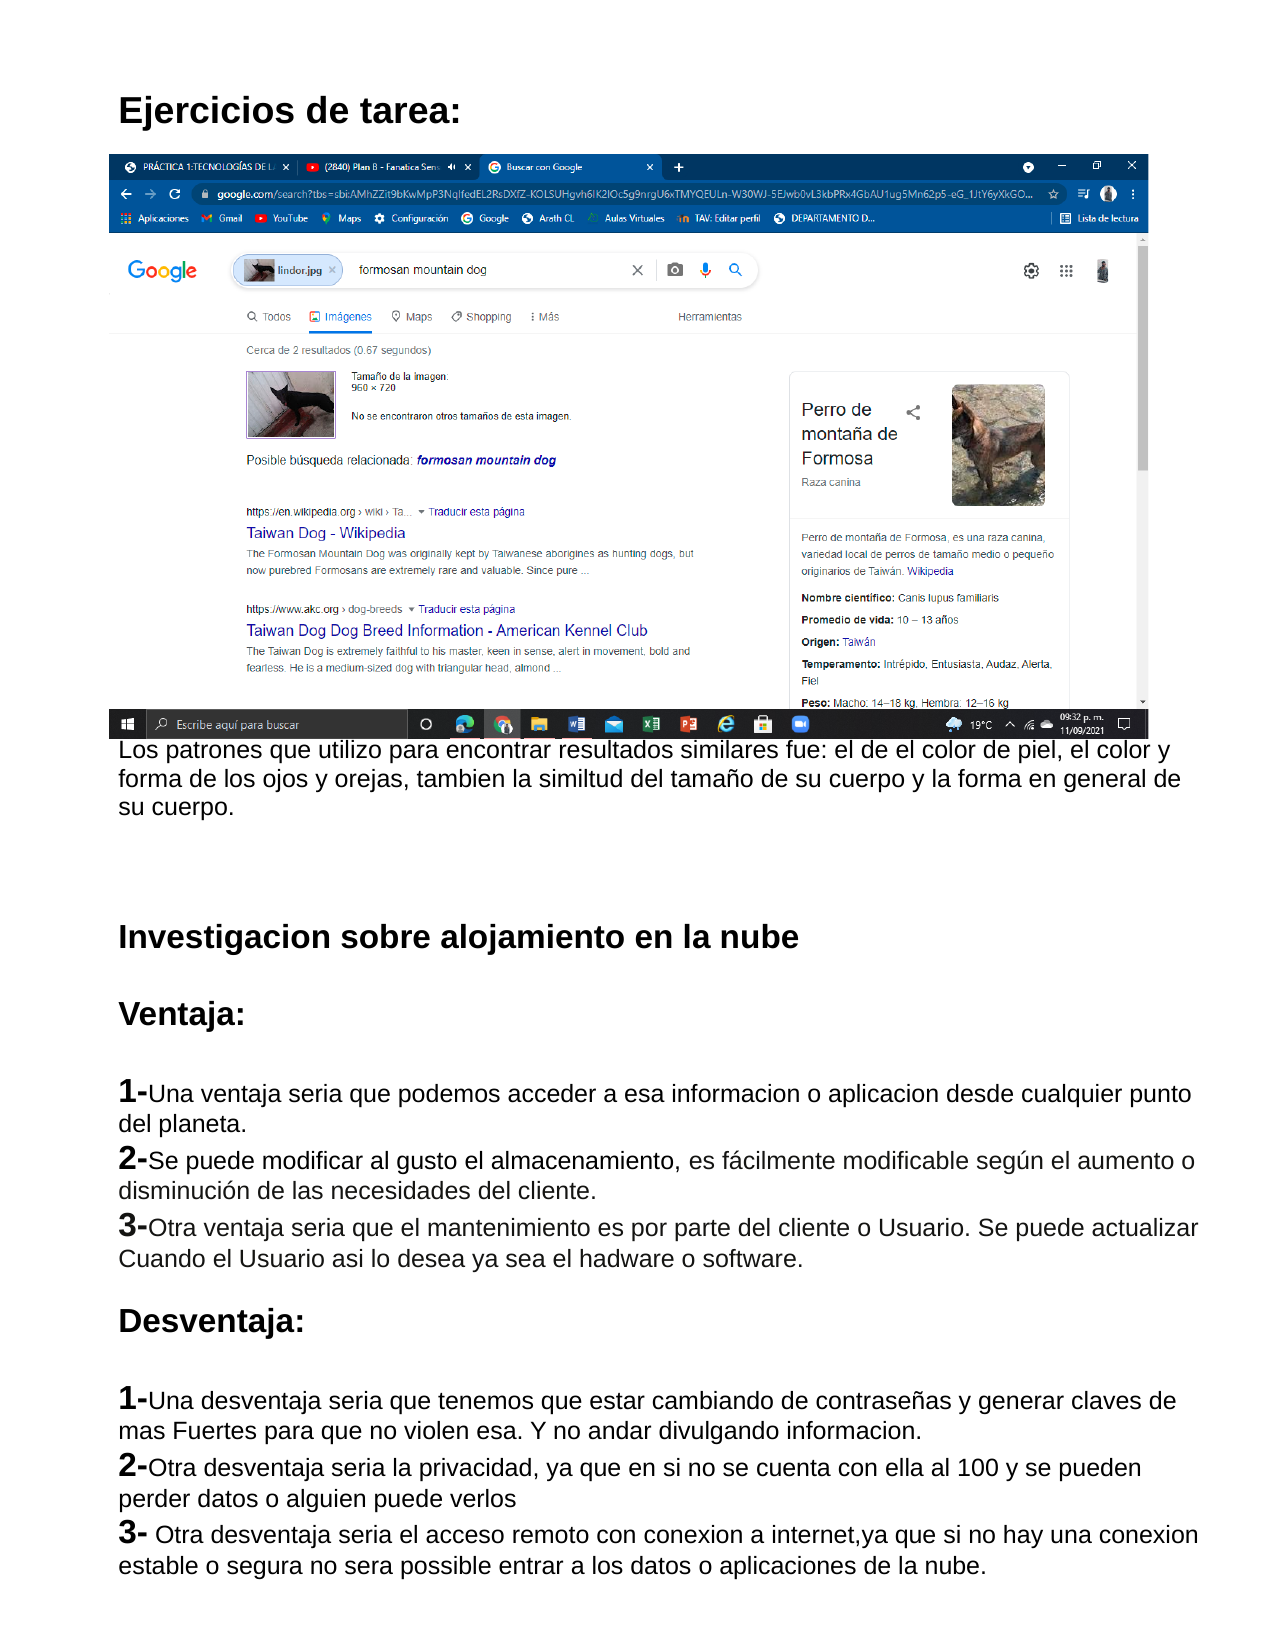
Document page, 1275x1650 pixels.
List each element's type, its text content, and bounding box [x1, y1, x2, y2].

text Ventaja: [118, 994, 1205, 1032]
text Ejercicios de tarea: [118, 88, 1205, 131]
text 2-Otra desventaja seria la privacidad, ya que en si no se cuenta con ella al 100 y se pueden perder datos o alguien puede verlos [118, 1445, 1205, 1512]
text Cuando el Usuario asi lo desea ya sea el hadware o software. [118, 1243, 1205, 1272]
text 3- Otra desventaja seria el acceso remoto con conexion a internet,ya que si no hay una conexion estable o segura no sera possible entrar a los datos o aplicaciones de la nube. [118, 1512, 1205, 1579]
text Desventaja: [118, 1301, 1205, 1339]
text Investigacion sobre alojamiento en la nube [118, 917, 1205, 955]
text 1-Una ventaja seria que podemos acceder a esa informacion o aplicacion desde cualquier punto del planeta. [118, 1071, 1205, 1138]
text Los patrones que utilizo para encontrar resultados similares fue: el de el color de piel, el color y forma de los ojos y orejas, tambien la similtud del tamaño de su cuerpo y la forma en general de su cuerpo. [118, 735, 1205, 821]
text 3-Otra ventaja seria que el mantenimiento es por parte del cliente o Usuario. Se puede actualizar [118, 1205, 1205, 1243]
text 1-Una desventaja seria que tenemos que estar cambiando de contraseñas y generar claves de mas Fuertes para que no violen esa. Y no andar divulgando informacion. [118, 1378, 1205, 1445]
text 2-Se puede modificar al gusto el almacenamiento, es fácilmente modificable según el aumento o disminución de las necesidades del cliente. [118, 1138, 1205, 1205]
